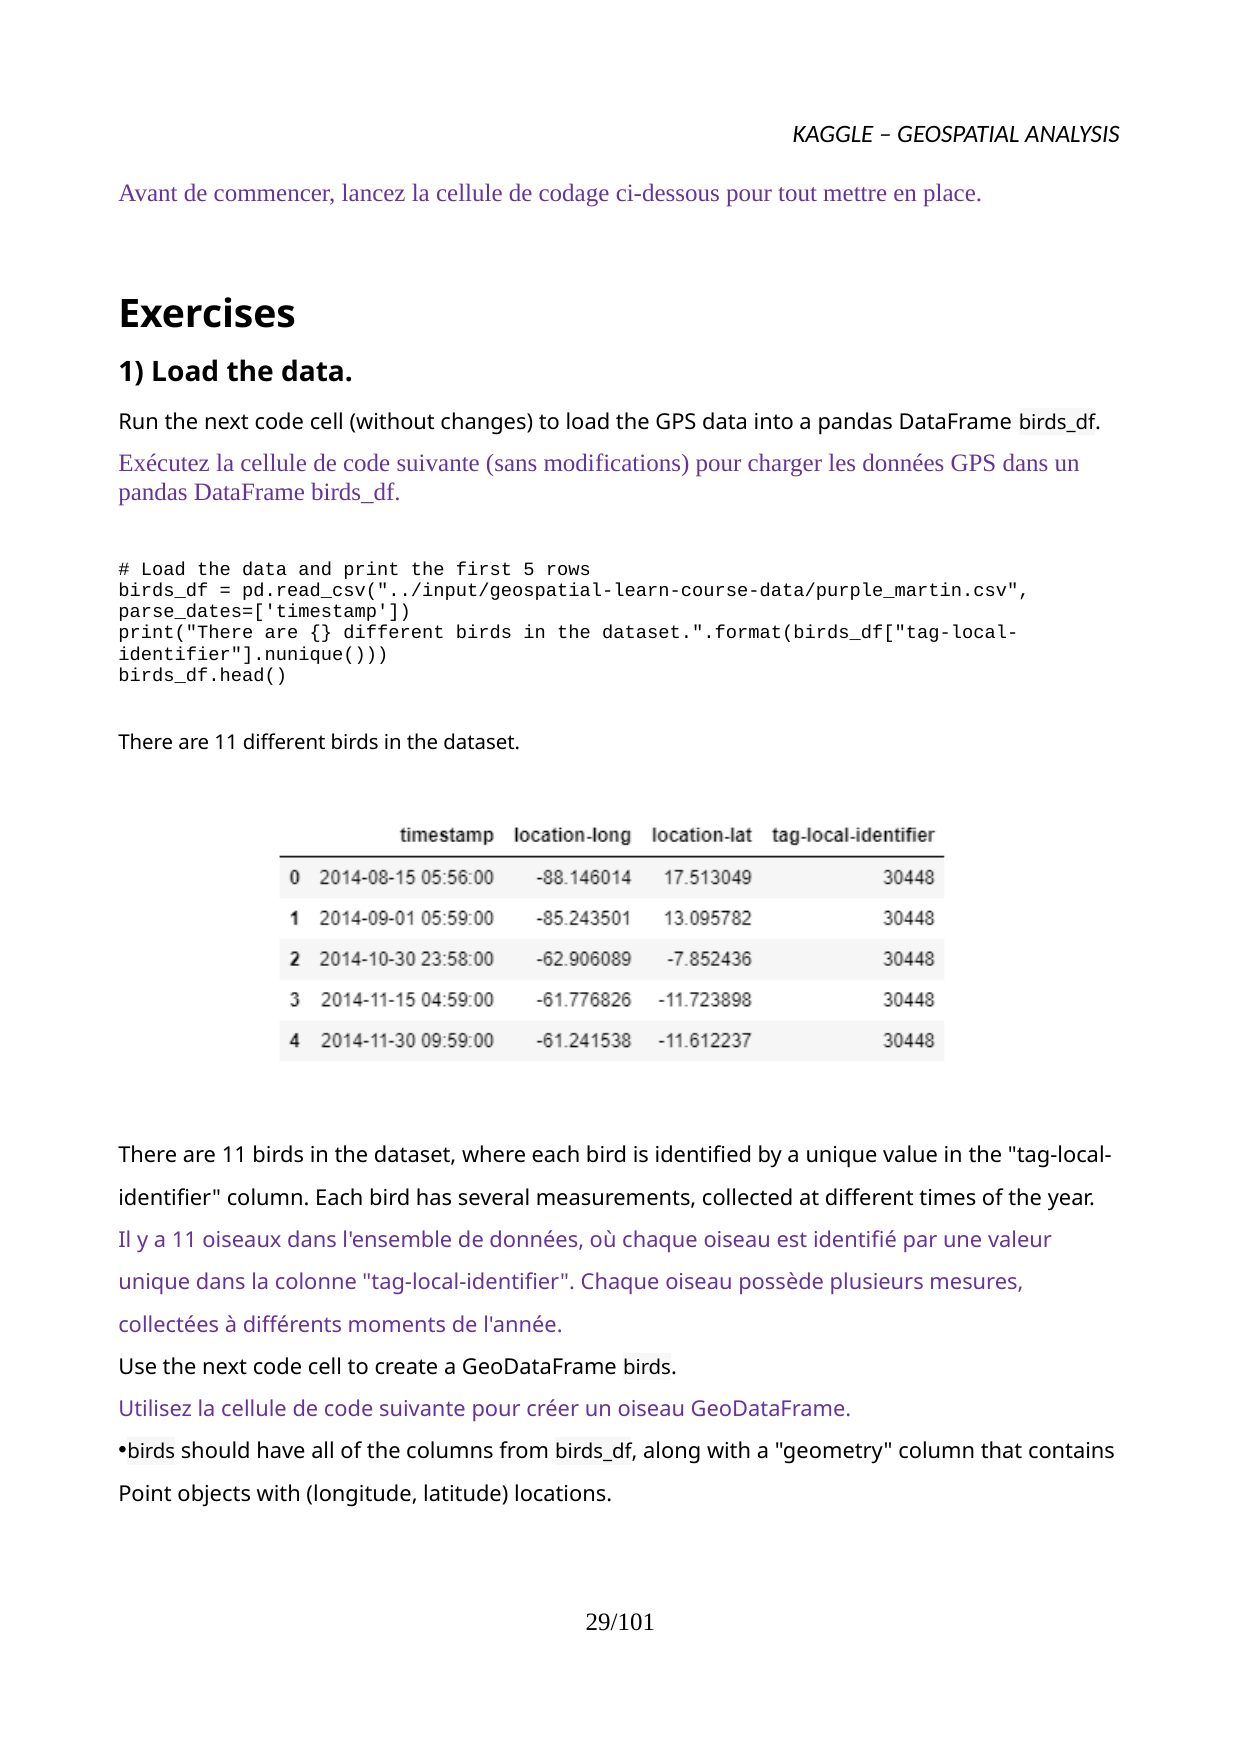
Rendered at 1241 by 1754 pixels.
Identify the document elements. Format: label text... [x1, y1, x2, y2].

text Exécutez la cellule de code suivante (sans modifications) pour charger les données GPS dans un pandas DataFrame birds_df. [118, 448, 1122, 506]
text Use the next code cell to create a GeoDataFrame birds. [118, 1351, 1122, 1381]
text birds_df.head() [118, 666, 1122, 687]
text Il y a 11 oiseaux dans l'ensemble de données, où chaque oiseau est identifié par une valeur unique dans la colonne "tag-local-identifier". Chaque oiseau possède plusieurs mesures, collectées à différents moments de l'année. [118, 1224, 1122, 1338]
subtitle 1) Load the data. [118, 351, 1122, 390]
subtitle Exercises [118, 286, 1122, 339]
text Run the next code cell (without changes) to load the GPS data into a pandas DataFrame birds_df. [118, 406, 1122, 436]
text Utilisez la cellule de code suivante pour créer un oiseau GeoDataFrame. [118, 1393, 1122, 1423]
picture [269, 796, 971, 1082]
text # Load the data and print the first 5 rows [118, 559, 1122, 581]
text There are 11 different birds in the dataset. [118, 728, 1122, 756]
text Avant de commencer, lancez la cellule de codage ci-dessous pour tout mettre en place. [118, 178, 1122, 207]
text birds_df = pd.read_csv("../input/geospatial-learn-course-data/purple_martin.csv", parse_dates=['timestamp']) [118, 581, 1122, 623]
list birds should have all of the columns from birds_df, along with a "geometry" column that contains Point objects with (longitude, latitude) locations. [118, 1436, 1122, 1508]
text print("There are {} different birds in the dataset.".format(birds_df["tag-local-identifier"].nunique())) [118, 623, 1122, 666]
text There are 11 birds in the dataset, where each bird is identified by a unique value in the "tag-local-identifier" column. Each bird has several measurements, collected at different times of the year. [118, 1139, 1122, 1212]
